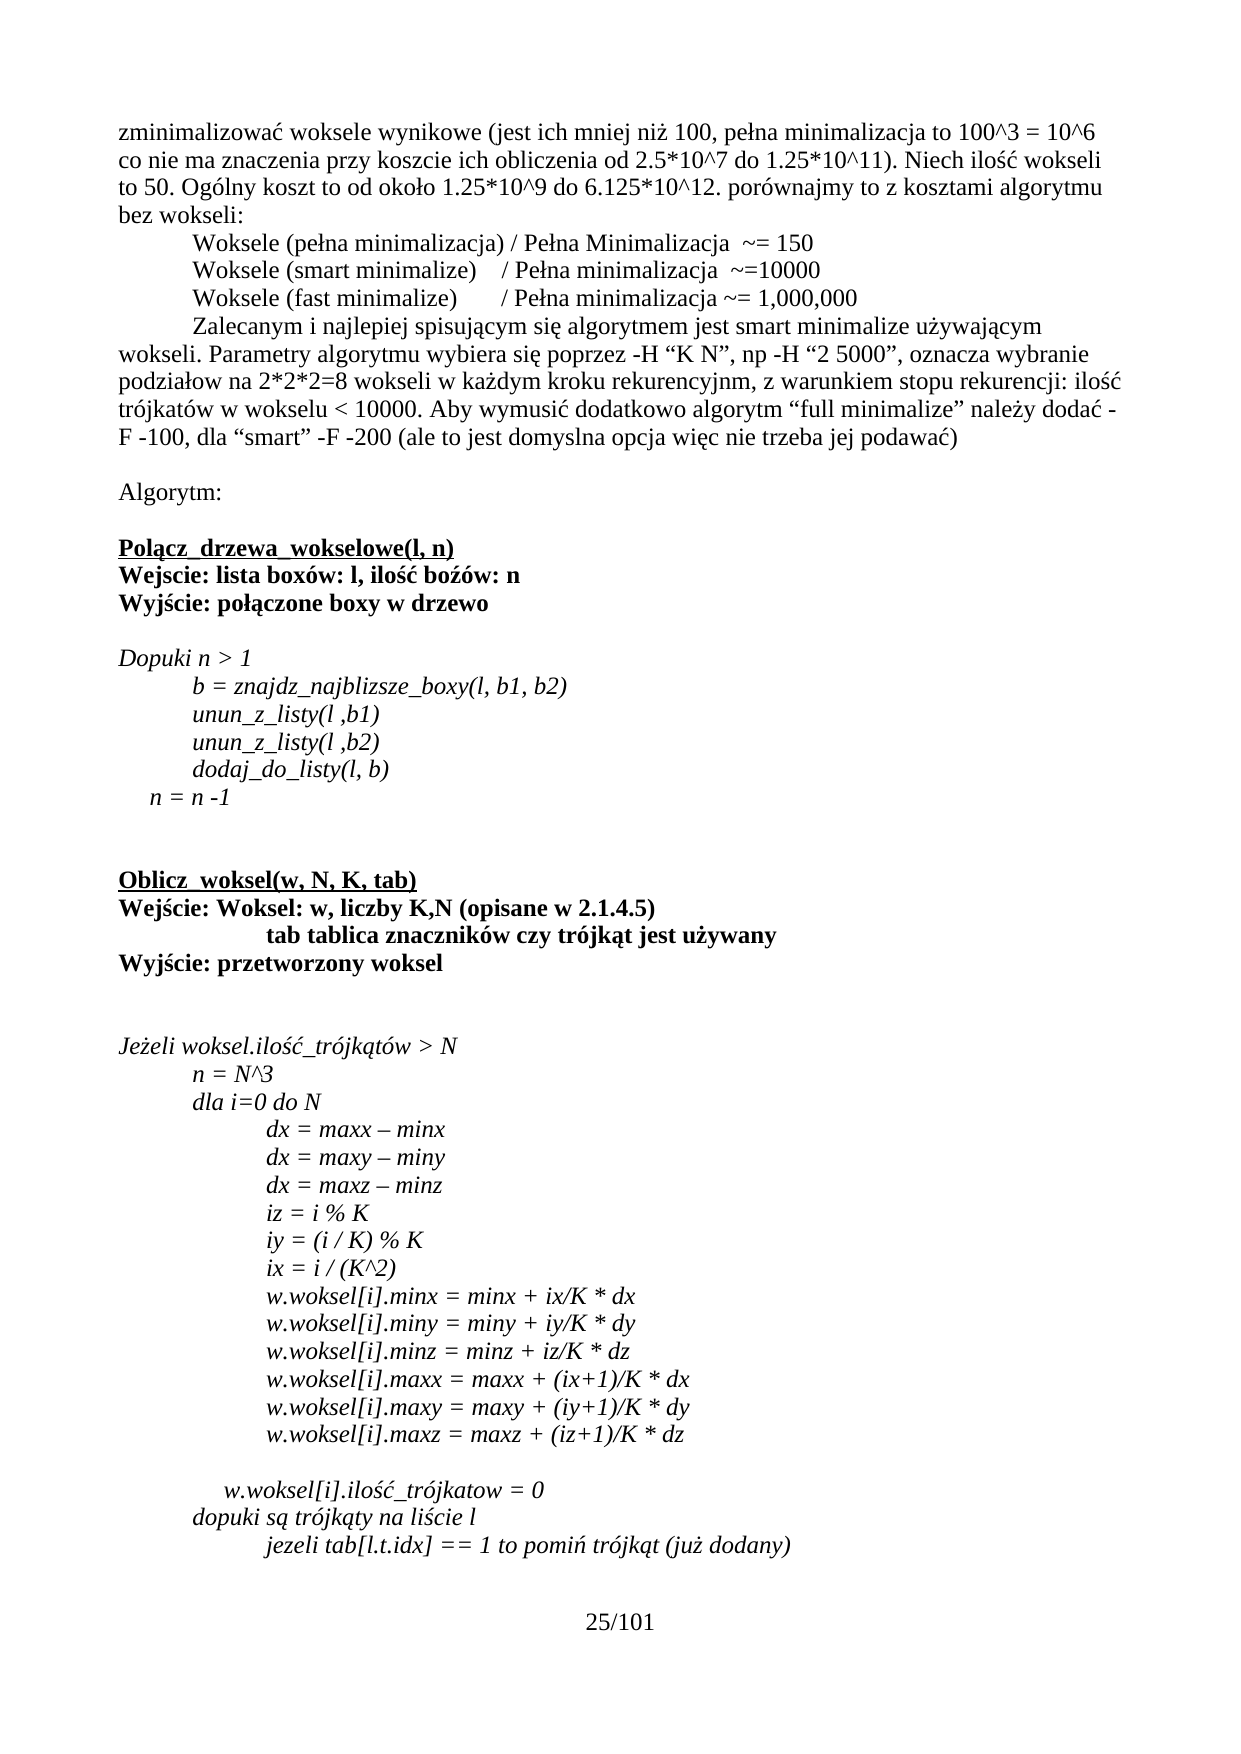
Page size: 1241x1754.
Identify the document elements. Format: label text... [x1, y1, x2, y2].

text dopuki są trójkąty na liście l [118, 1503, 1122, 1531]
text dodaj_do_listy(l, b) [118, 755, 1122, 783]
text Woksele (smart minimalize) / Pełna minimalizacja ~=10000 [118, 257, 1122, 284]
text Wejscie: lista boxów: l, ilość boźów: n [118, 561, 1122, 589]
text Zalecanym i najlepiej spisującym się algorytmem jest smart minimalize używającym wokseli. Parametry algorytmu wybiera się poprzez -H “K N”, np -H “2 5000”, oznacza wybranie podziałow na 2*2*2=8 wokseli w każdym kroku rekurencyjnm, z warunkiem stopu rekurencji: ilość trójkatów w wokselu < 10000. Aby wymusić dodatkowo algorytm “full minimalize” należy dodać -F -100, dla “smart” -F -200 (ale to jest domyslna opcja więc nie trzeba jej podawać) [118, 312, 1122, 451]
text unun_z_listy(l ,b2) [118, 728, 1122, 755]
text Wyjście: połączone boxy w drzewo [118, 589, 1122, 617]
text w.woksel[i].ilość_trójkatow = 0 [118, 1476, 1122, 1503]
text Oblicz_woksel(w, N, K, tab) [118, 866, 1122, 894]
text dla i=0 do N [118, 1088, 1122, 1116]
text dx = maxy – miny [118, 1143, 1122, 1171]
text dx = maxz – minz [118, 1171, 1122, 1199]
text jezeli tab[l.t.idx] == 1 to pomiń trójkąt (już dodany) [118, 1531, 1122, 1559]
text n = N^3 [118, 1060, 1122, 1088]
text w.woksel[i].maxz = maxz + (iz+1)/K * dz [118, 1420, 1122, 1448]
text ix = i / (K^2) [118, 1254, 1122, 1282]
text zminimalizować woksele wynikowe (jest ich mniej niż 100, pełna minimalizacja to 100^3 = 10^6 co nie ma znaczenia przy koszcie ich obliczenia od 2.5*10^7 do 1.25*10^11). Niech ilość wokseli to 50. Ogólny koszt to od około 1.25*10^9 do 6.125*10^12. porównajmy to z kosztami algorytmu bez wokseli: [118, 118, 1122, 229]
text Wejście: Woksel: w, liczby K,N (opisane w 2.1.4.5) [118, 894, 1122, 922]
text w.woksel[i].miny = miny + iy/K * dy [118, 1309, 1122, 1337]
text unun_z_listy(l ,b1) [118, 700, 1122, 728]
text Jeżeli woksel.ilość_trójkątów > N [118, 1032, 1122, 1060]
text Woksele (fast minimalize) / Pełna minimalizacja ~= 1,000,000 [118, 284, 1122, 312]
text Polącz_drzewa_wokselowe(l, n) [118, 534, 1122, 561]
text w.woksel[i].maxx = maxx + (ix+1)/K * dx [118, 1365, 1122, 1393]
text n = n -1 [118, 783, 1122, 811]
text Dopuki n > 1 [118, 644, 1122, 672]
text tab tablica znaczników czy trójkąt jest używany [118, 922, 1122, 949]
text Woksele (pełna minimalizacja) / Pełna Minimalizacja ~= 150 [118, 229, 1122, 257]
text Wyjście: przetworzony woksel [118, 949, 1122, 977]
text b = znajdz_najblizsze_boxy(l, b1, b2) [118, 672, 1122, 700]
text w.woksel[i].minz = minz + iz/K * dz [118, 1337, 1122, 1365]
text w.woksel[i].minx = minx + ix/K * dx [118, 1282, 1122, 1309]
text w.woksel[i].maxy = maxy + (iy+1)/K * dy [118, 1393, 1122, 1420]
text iz = i % K [118, 1199, 1122, 1226]
text iy = (i / K) % K [118, 1226, 1122, 1254]
text dx = maxx – minx [118, 1116, 1122, 1143]
text Algorytm: [118, 478, 1122, 506]
